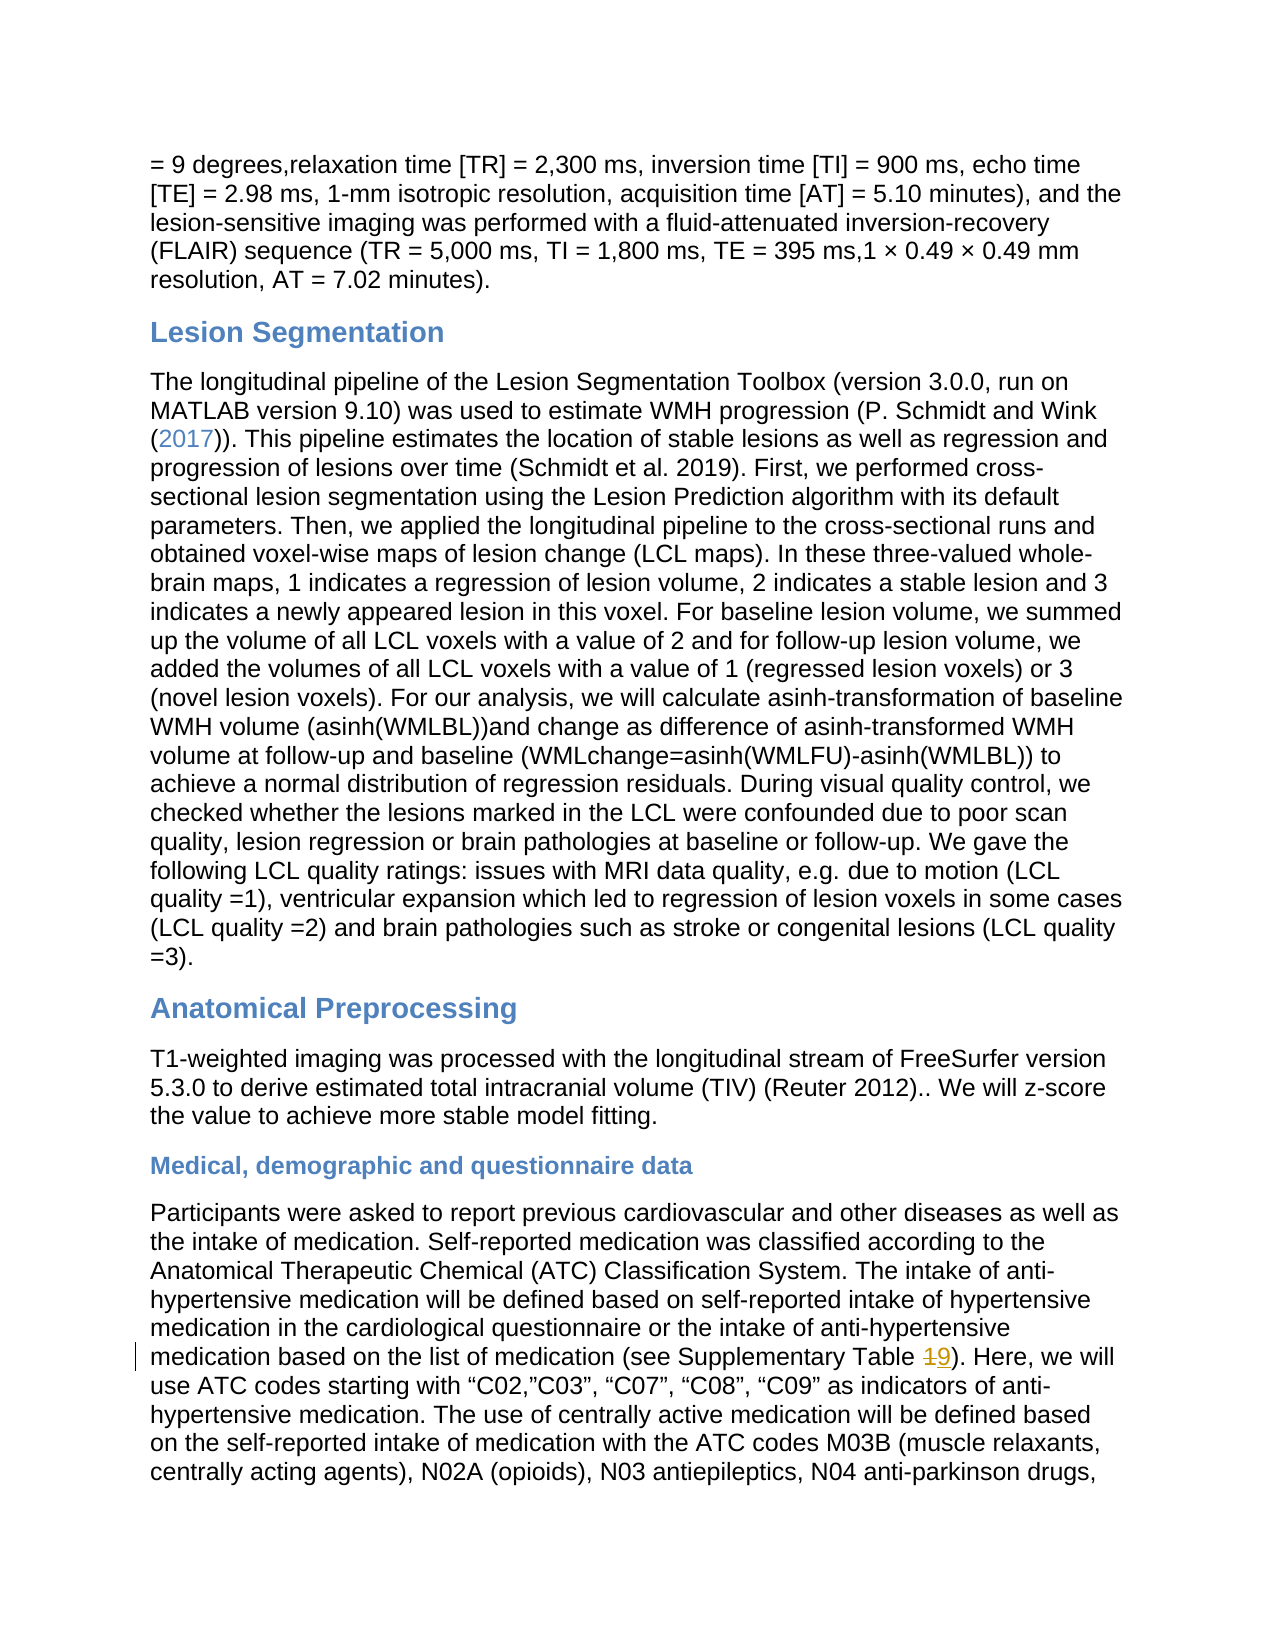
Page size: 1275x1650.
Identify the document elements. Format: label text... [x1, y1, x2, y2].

subtitle Lesion Segmentation [150, 314, 1125, 348]
text = 9 degrees,relaxation time [TR] = 2,300 ms, inversion time [TI] = 900 ms, echo time [TE] = 2.98 ms, 1-mm isotropic resolution, acquisition time [AT] = 5.10 minutes), and the lesion-sensitive imaging was performed with a fluid-attenuated inversion-recovery (FLAIR) sequence (TR = 5,000 ms, TI = 1,800 ms, TE = 395 ms,1 × 0.49 × 0.49 mm resolution, AT = 7.02 minutes). [150, 150, 1125, 294]
text Participants were asked to report previous cardiovascular and other diseases as well as the intake of medication. Self-reported medication was classified according to the Anatomical Therapeutic Chemical (ATC) Classification System. The intake of anti-hypertensive medication will be defined based on self-reported intake of hypertensive medication in the cardiological questionnaire or the intake of anti-hypertensive medication based on the list of medication (see Supplementary Table 9). Here, we will use ATC codes starting with “C02,”C03”, “C07”, “C08”, “C09” as indicators of anti-hypertensive medication. The use of centrally active medication will be defined based on the self-reported intake of medication with the ATC codes M03B (muscle relaxants, centrally acting agents), N02A (opioids), N03 antiepileptics, N04 anti-parkinson drugs, [150, 1198, 1125, 1486]
subtitle Anatomical Preprocessing [150, 991, 1125, 1025]
subtitle Medical, demographic and questionnaire data [150, 1151, 1125, 1179]
text T1-weighted imaging was processed with the longitudinal stream of FreeSurfer version 5.3.0 to derive estimated total intracranial volume (TIV) (Reuter 2012).. We will z-score the value to achieve more stable model fitting. [150, 1044, 1125, 1130]
text The longitudinal pipeline of the Lesion Segmentation Toolbox (version 3.0.0, run on MATLAB version 9.10) was used to estimate WMH progression (P. Schmidt and Wink (2017)). This pipeline estimates the location of stable lesions as well as regression and progression of lesions over time (Schmidt et al. 2019). First, we performed cross-sectional lesion segmentation using the Lesion Prediction algorithm with its default parameters. Then, we applied the longitudinal pipeline to the cross-sectional runs and obtained voxel-wise maps of lesion change (LCL maps). In these three-valued whole-brain maps, 1 indicates a regression of lesion volume, 2 indicates a stable lesion and 3 indicates a newly appeared lesion in this voxel. For baseline lesion volume, we summed up the volume of all LCL voxels with a value of 2 and for follow-up lesion volume, we added the volumes of all LCL voxels with a value of 1 (regressed lesion voxels) or 3 (novel lesion voxels). For our analysis, we will calculate asinh-transformation of baseline WMH volume (asinh(WMLBL))and change as difference of asinh-transformed WMH volume at follow-up and baseline (WMLchange=asinh(WMLFU)-asinh(WMLBL)) to achieve a normal distribution of regression residuals. During visual quality control, we checked whether the lesions marked in the LCL were confounded due to poor scan quality, lesion regression or brain pathologies at baseline or follow-up. We gave the following LCL quality ratings: issues with MRI data quality, e.g. due to motion (LCL quality =1), ventricular expansion which led to regression of lesion voxels in some cases (LCL quality =2) and brain pathologies such as stroke or congenital lesions (LCL quality =3). [150, 367, 1125, 971]
